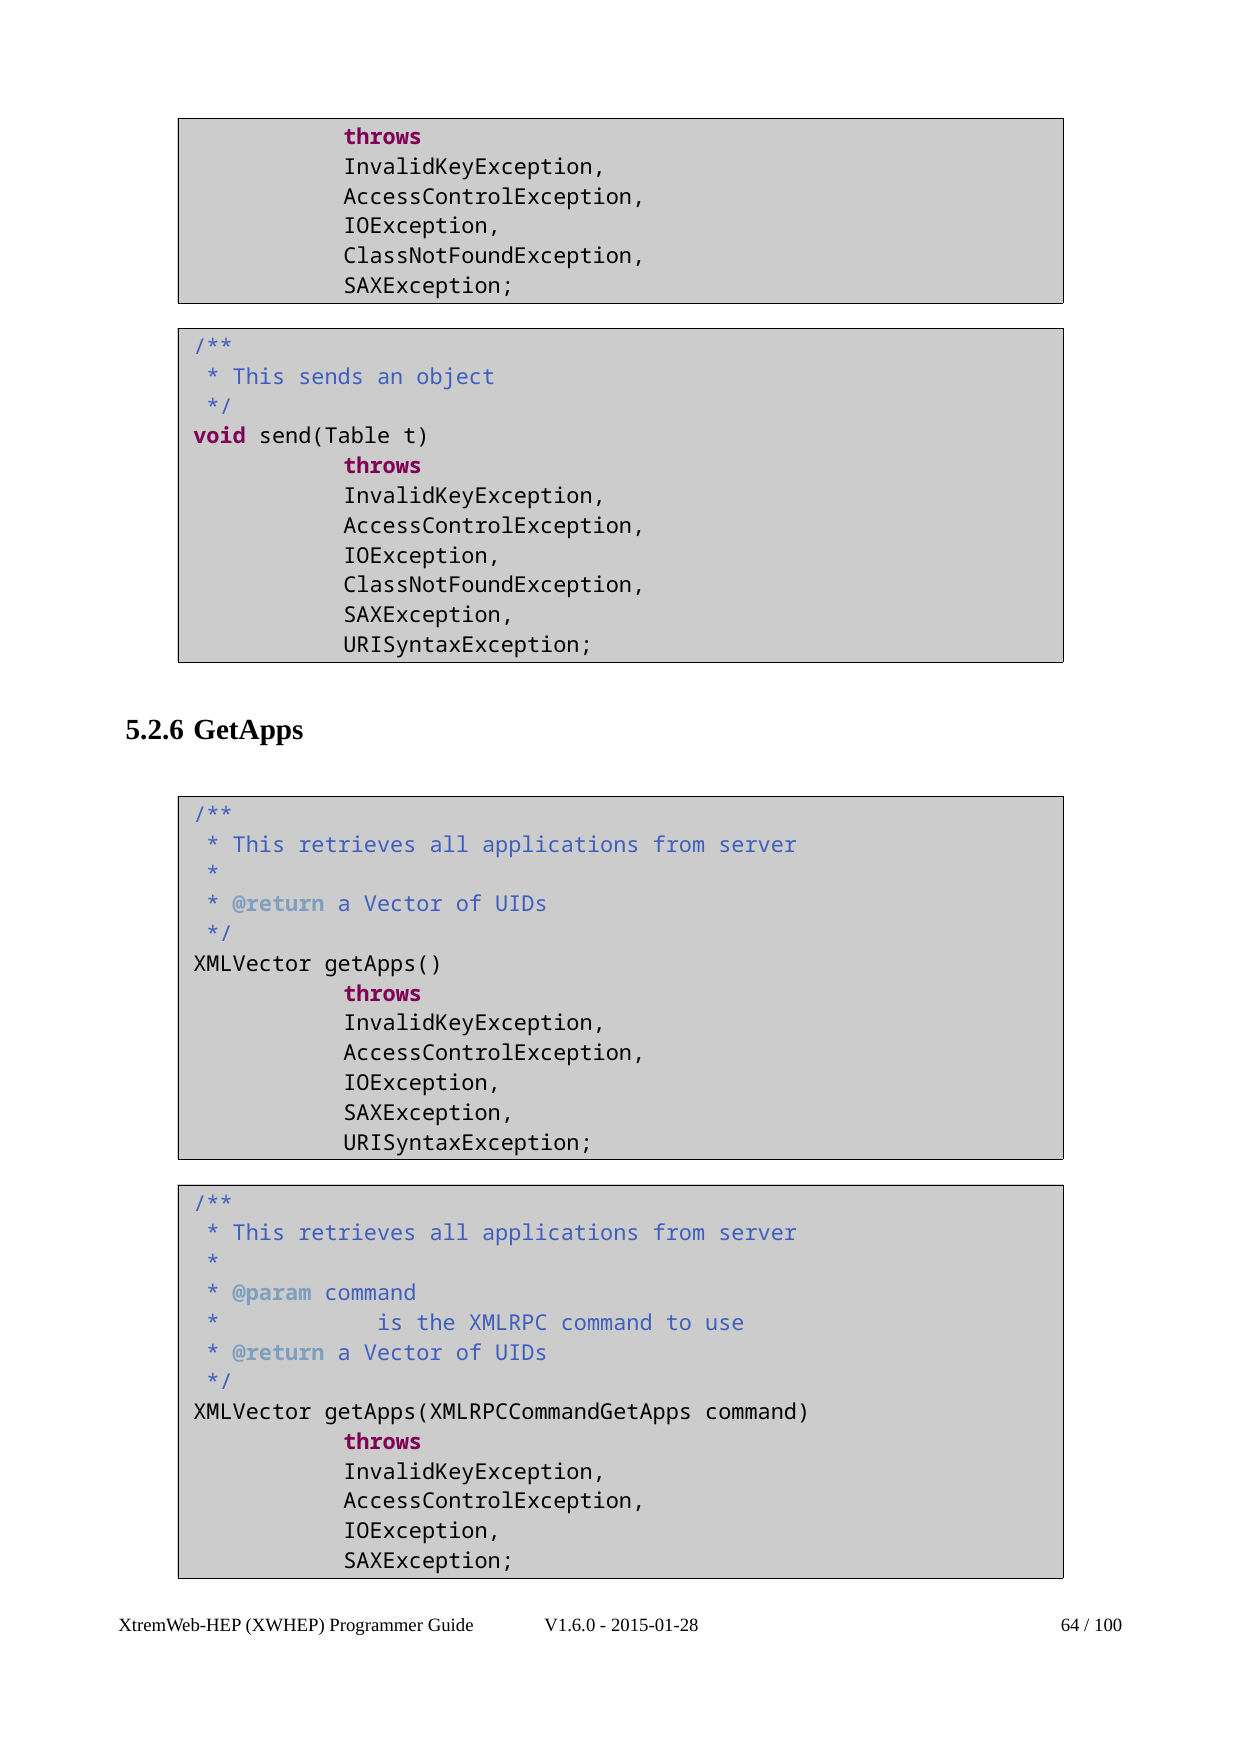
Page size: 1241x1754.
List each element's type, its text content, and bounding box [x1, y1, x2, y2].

text InvalidKeyException, [179, 477, 1063, 507]
text throws [179, 1423, 1063, 1453]
text AccessControlException, [179, 507, 1063, 537]
text * This retrieves all applications from server [179, 826, 1063, 855]
text InvalidKeyException, [179, 1453, 1063, 1482]
text * This sends an object [179, 358, 1063, 388]
text URISyntaxException; [179, 626, 1063, 662]
text IOException, [179, 207, 1063, 237]
text XMLVector getApps(XMLRPCCommandGetApps command) [179, 1393, 1063, 1423]
text SAXException; [179, 1542, 1063, 1578]
text * @return a Vector of UIDs [179, 885, 1063, 915]
text AccessControlException, [179, 1482, 1063, 1512]
text SAXException, [179, 1094, 1063, 1123]
text */ [179, 1363, 1063, 1393]
text * @return a Vector of UIDs [179, 1333, 1063, 1363]
text InvalidKeyException, [179, 148, 1063, 178]
text XMLVector getApps() [179, 945, 1063, 974]
text URISyntaxException; [179, 1123, 1063, 1159]
text /** [179, 1186, 1063, 1214]
text throws [179, 974, 1063, 1004]
text ClassNotFoundException, [179, 237, 1063, 267]
text IOException, [179, 537, 1063, 566]
text /** [179, 329, 1063, 358]
text * This retrieves all applications from server [179, 1214, 1063, 1244]
text void send(Table t) [179, 417, 1063, 447]
text */ [179, 388, 1063, 417]
subtitle GetApps [118, 712, 1122, 746]
text SAXException; [179, 267, 1063, 303]
text ClassNotFoundException, [179, 566, 1063, 596]
text * is the XMLRPC command to use [179, 1304, 1063, 1333]
text */ [179, 915, 1063, 945]
text AccessControlException, [179, 1034, 1063, 1064]
text /** [179, 797, 1063, 826]
text * [179, 855, 1063, 885]
text InvalidKeyException, [179, 1004, 1063, 1034]
text SAXException, [179, 596, 1063, 626]
text * @param command [179, 1274, 1063, 1304]
text throws [179, 447, 1063, 477]
text IOException, [179, 1064, 1063, 1094]
text AccessControlException, [179, 178, 1063, 207]
text throws [179, 119, 1063, 148]
text IOException, [179, 1512, 1063, 1542]
text * [179, 1244, 1063, 1274]
